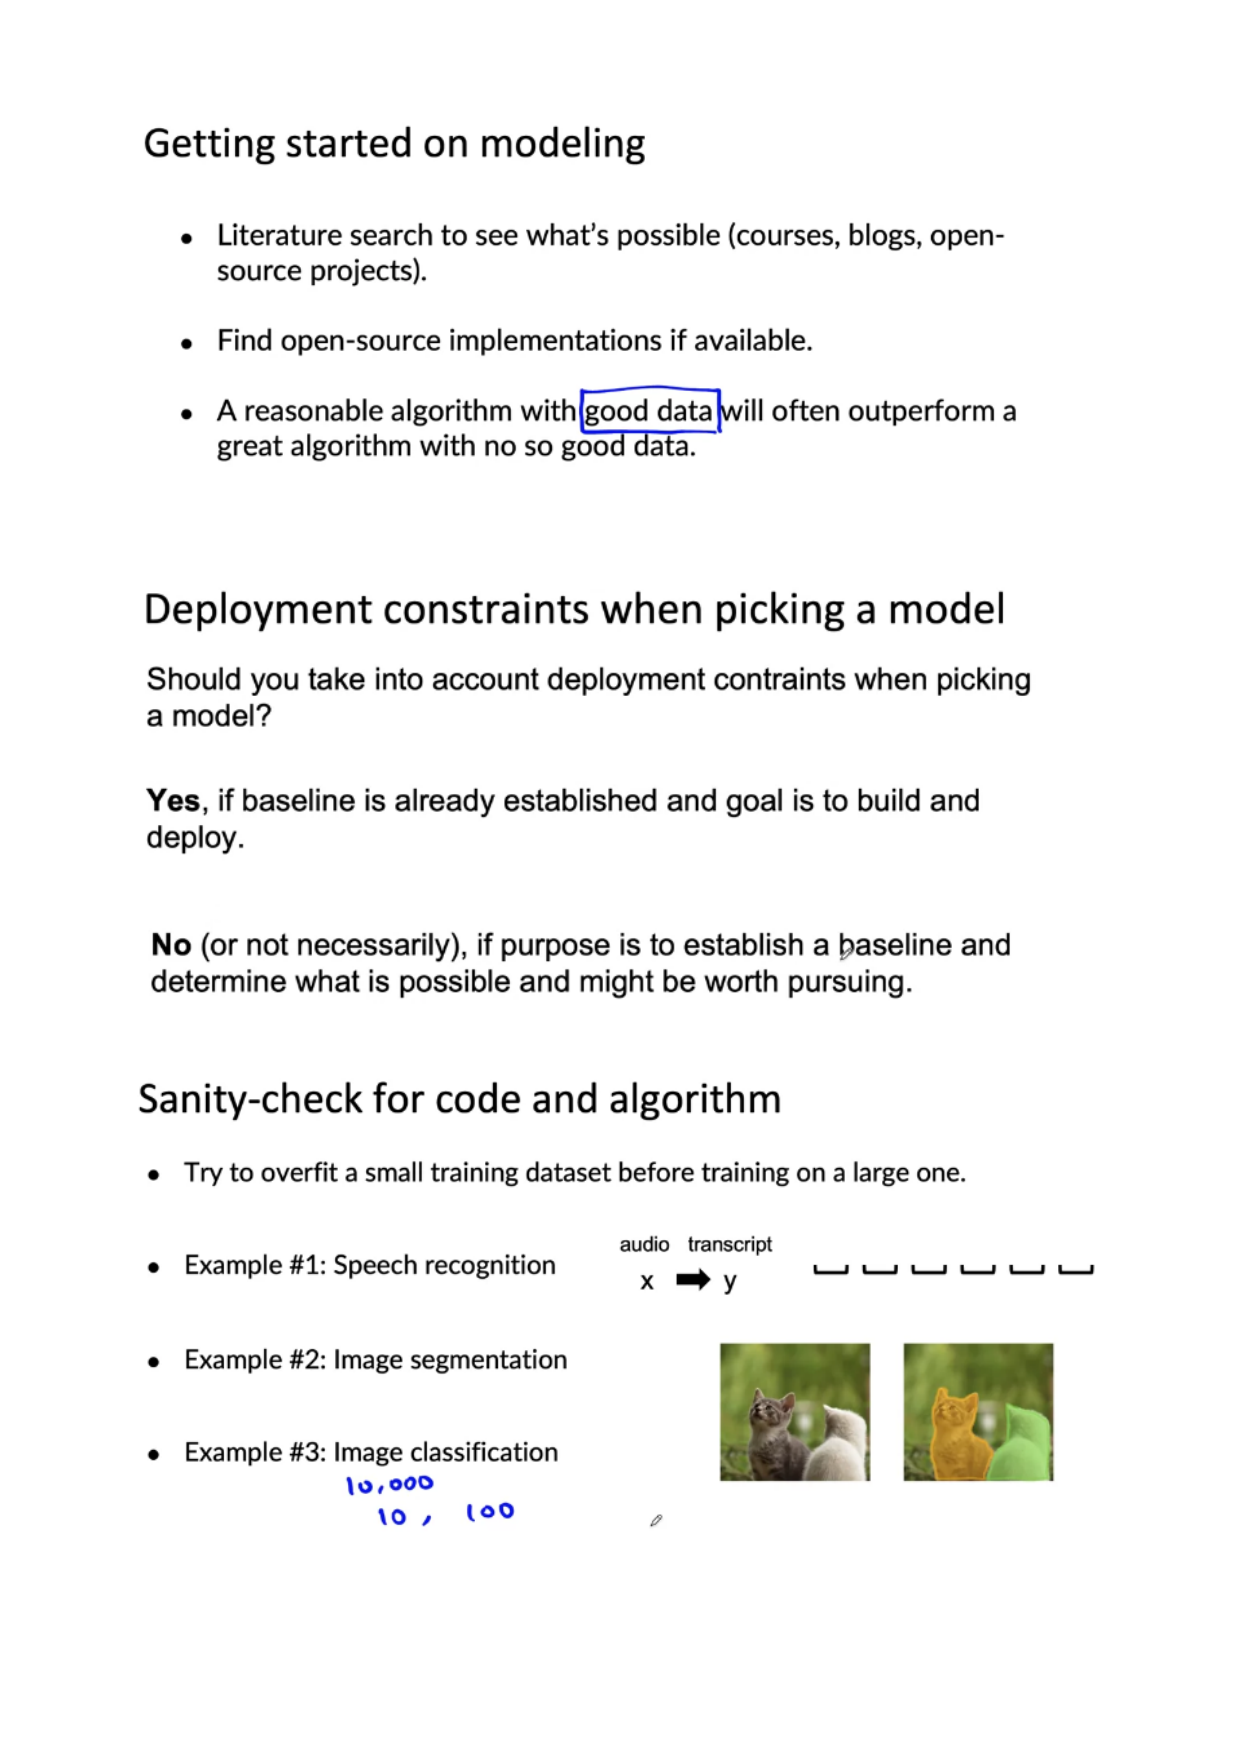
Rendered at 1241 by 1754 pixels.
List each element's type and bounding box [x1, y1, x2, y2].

picture [118, 576, 1123, 1014]
picture [118, 1071, 1123, 1538]
picture [118, 118, 1123, 472]
